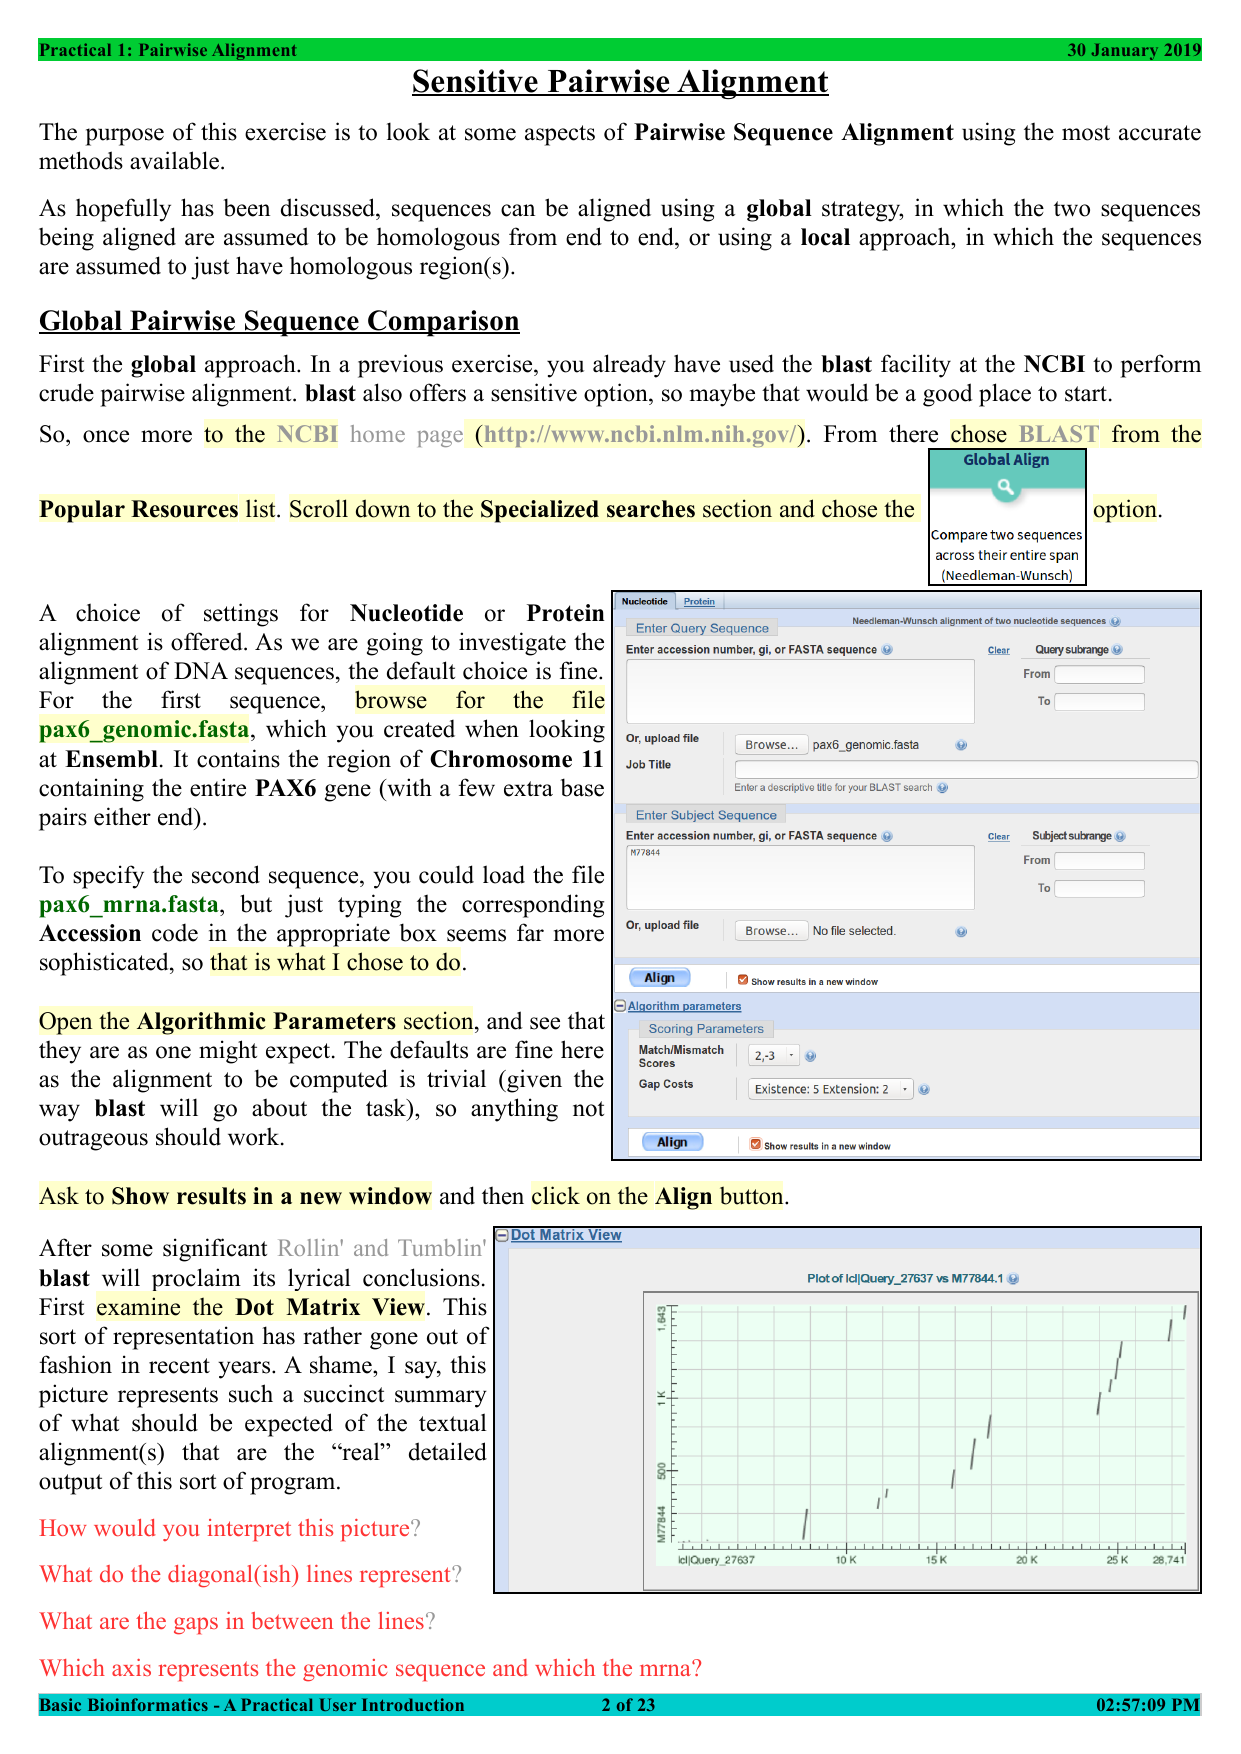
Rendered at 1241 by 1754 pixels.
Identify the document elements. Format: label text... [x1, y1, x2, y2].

text As hopefully has been discussed, sequences can be aligned using a global strategy, in which the two sequences being aligned are assumed to be homologous from end to end, or using a local approach, in which the sequences are assumed to just have homologous region(s). [38, 192, 1202, 280]
text Which axis represents the genomic sequence and which the mrna? [38, 1653, 1202, 1682]
text Ask to Show results in a new window and then click on the Align button. [38, 1181, 1202, 1210]
text Global Pairwise Sequence Comparison [38, 303, 1202, 337]
text So, once more to the NCBI home page (http://www.ncbi.nlm.nih.gov/). From there chose BLAST from the Popular Resources list. Scroll down to the Specialized searches section and chose the option. [38, 418, 1202, 586]
text First the global approach. In a previous exercise, you already have used the blast facility at the NCBI to perform crude pairwise alignment. blast also offers a sensitive option, so maybe that would be a good place to start. [38, 349, 1202, 407]
text What are the gaps in between the lines? [38, 1606, 1202, 1635]
text Sensitive Pairwise Alignment [38, 61, 1202, 99]
text A choice of settings for Nucleotide or Protein alignment is offered. As we are going to investigate the alignment of DNA sequences, the default choice is fine. For the first sequence, browse for the file pax6_genomic.fasta, which you created when looking at Ensembl. It contains the region of Chromosome 11 containing the entire PAX6 gene (with a few extra base pairs either end). [38, 598, 611, 831]
picture [930, 450, 1085, 584]
text The purpose of this exercise is to look at some aspects of Pairwise Sequence Alignment using the most accurate methods available. [38, 117, 1202, 175]
text What do the diagonal(ish) lines represent? [38, 1559, 493, 1588]
text How would you interpret this picture? [38, 1513, 493, 1542]
picture [613, 592, 1200, 1159]
text To specify the second sequence, you could load the file pax6_mrna.fasta, but just typing the corresponding Accession code in the appropriate box seems far more sophisticated, so that is what I chose to do. [38, 860, 611, 976]
text After some significant Rollin' and Tumblin' blast will proclaim its lyrical conclusions. First examine the Dot Matrix View. This sort of representation has rather gone out of fashion in recent years. A shame, I say, this picture represents such a succinct summary of what should be expected of the textual alignment(s) that are the “real” detailed output of this sort of program. [38, 1233, 493, 1495]
picture [495, 1228, 1200, 1592]
text Open the Algorithmic Parameters section, and see that they are as one might expect. The defaults are fine here as the alignment to be computed is trivial (given the way blast will go about the task), so anything not outrageous should work. [38, 1006, 611, 1151]
